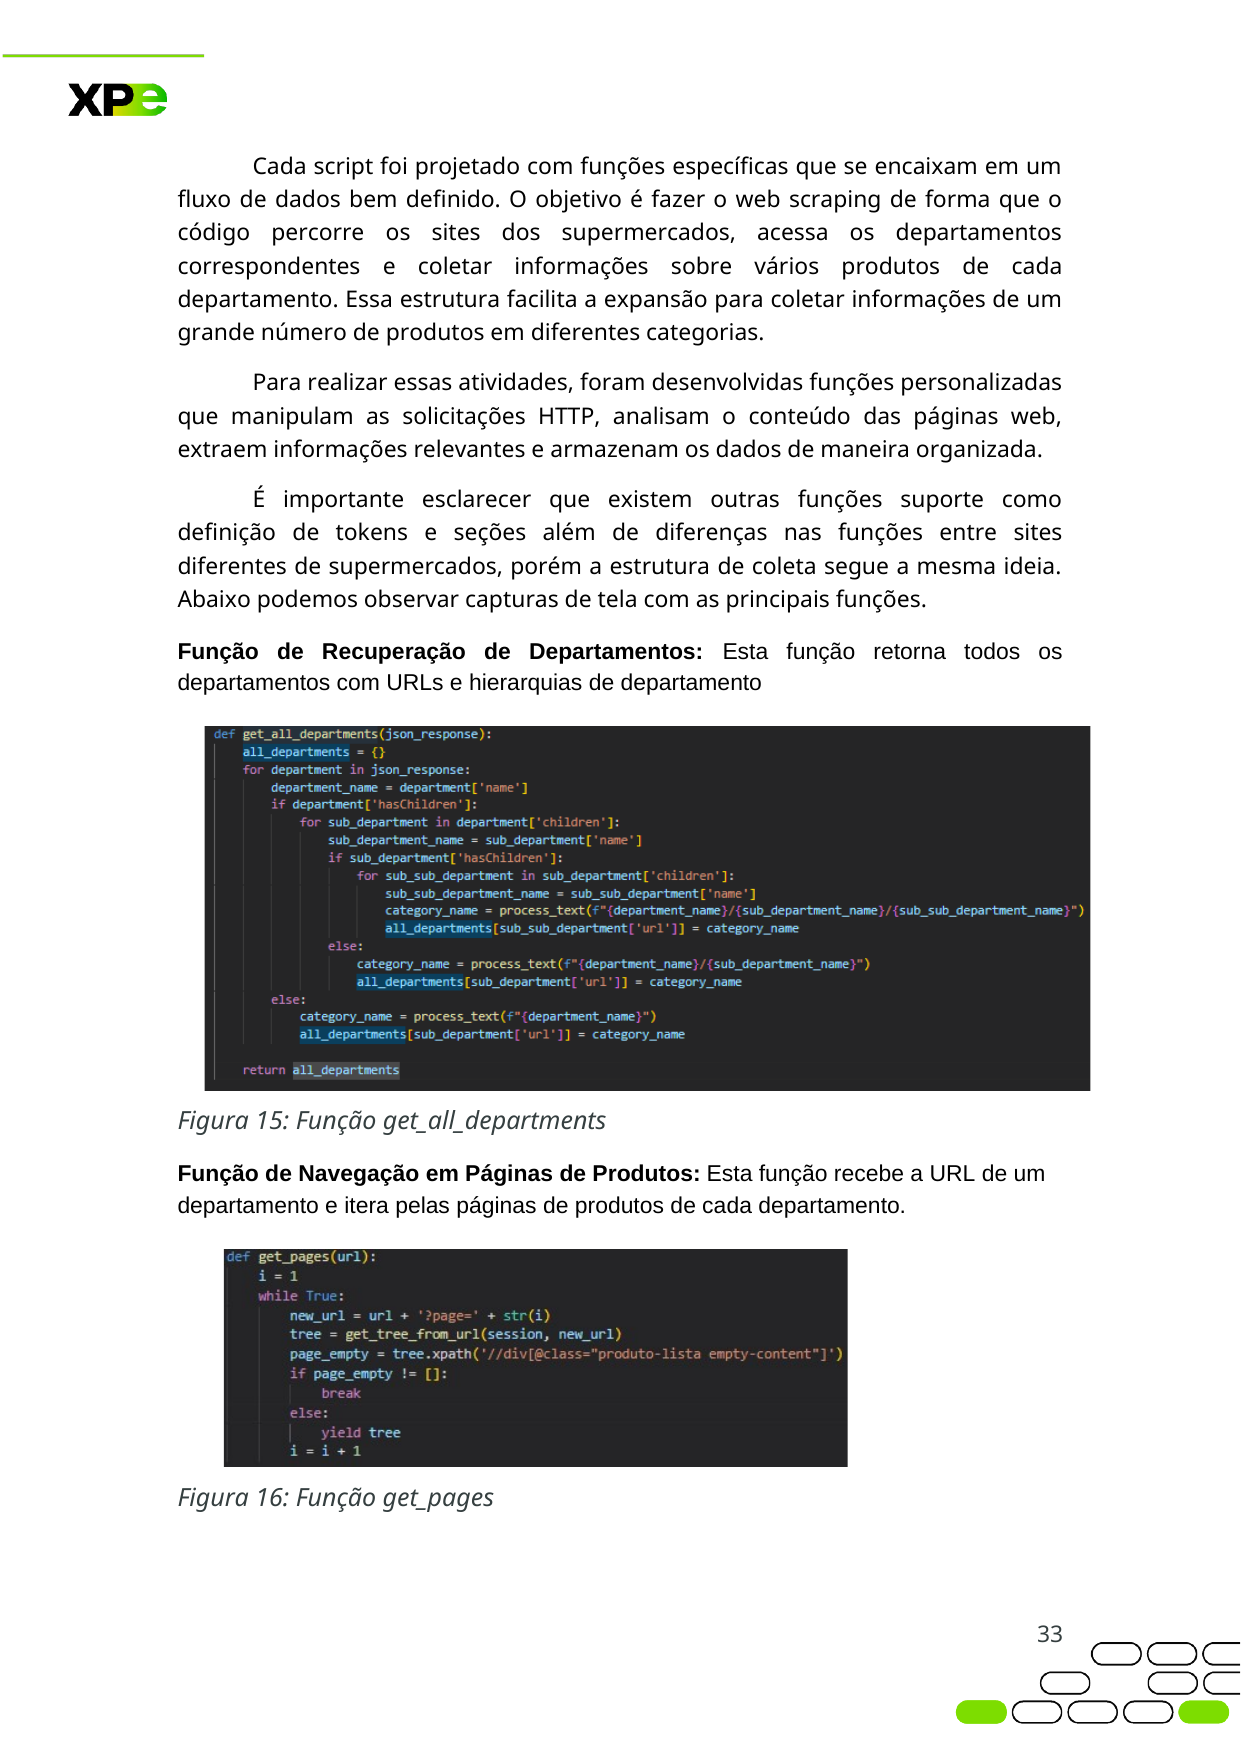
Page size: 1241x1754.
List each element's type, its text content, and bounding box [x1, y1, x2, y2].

text Cada script foi projetado com funções específicas que se encaixam em um fluxo de dados bem definido. O objetivo é fazer o web scraping de forma que o código percorre os sites dos supermercados, acessa os departamentos correspondentes e coletar informações sobre vários produtos de cada departamento. Essa estrutura facilita a expansão para coletar informações de um grande número de produtos em diferentes categorias. [177, 148, 1063, 348]
text Figura 16: Função get_pages [177, 1249, 894, 1513]
text Figura 15: Função get_all_departments [177, 727, 1118, 1137]
picture [223, 1249, 848, 1467]
text É importante esclarecer que existem outras funções suporte como definição de tokens e seções além de diferenças nas funções entre sites diferentes de supermercados, porém a estrutura de coleta segue a mesma ideia. Abaixo podemos observar capturas de tela com as principais funções. [177, 481, 1063, 614]
picture [2, 51, 205, 148]
text Função de Navegação em Páginas de Produtos: Esta função recebe a URL de um departamento e itera pelas páginas de produtos de cada departamento. [177, 1153, 1063, 1220]
picture [955, 1642, 1241, 1724]
text Função de Recuperação de Departamentos: Esta função retorna todos os departamentos com URLs e hierarquias de departamento [177, 631, 1063, 698]
picture [204, 726, 1091, 1091]
text Para realizar essas atividades, foram desenvolvidas funções personalizadas que manipulam as solicitações HTTP, analisam o conteúdo das páginas web, extraem informações relevantes e armazenam os dados de maneira organizada. [177, 364, 1063, 464]
